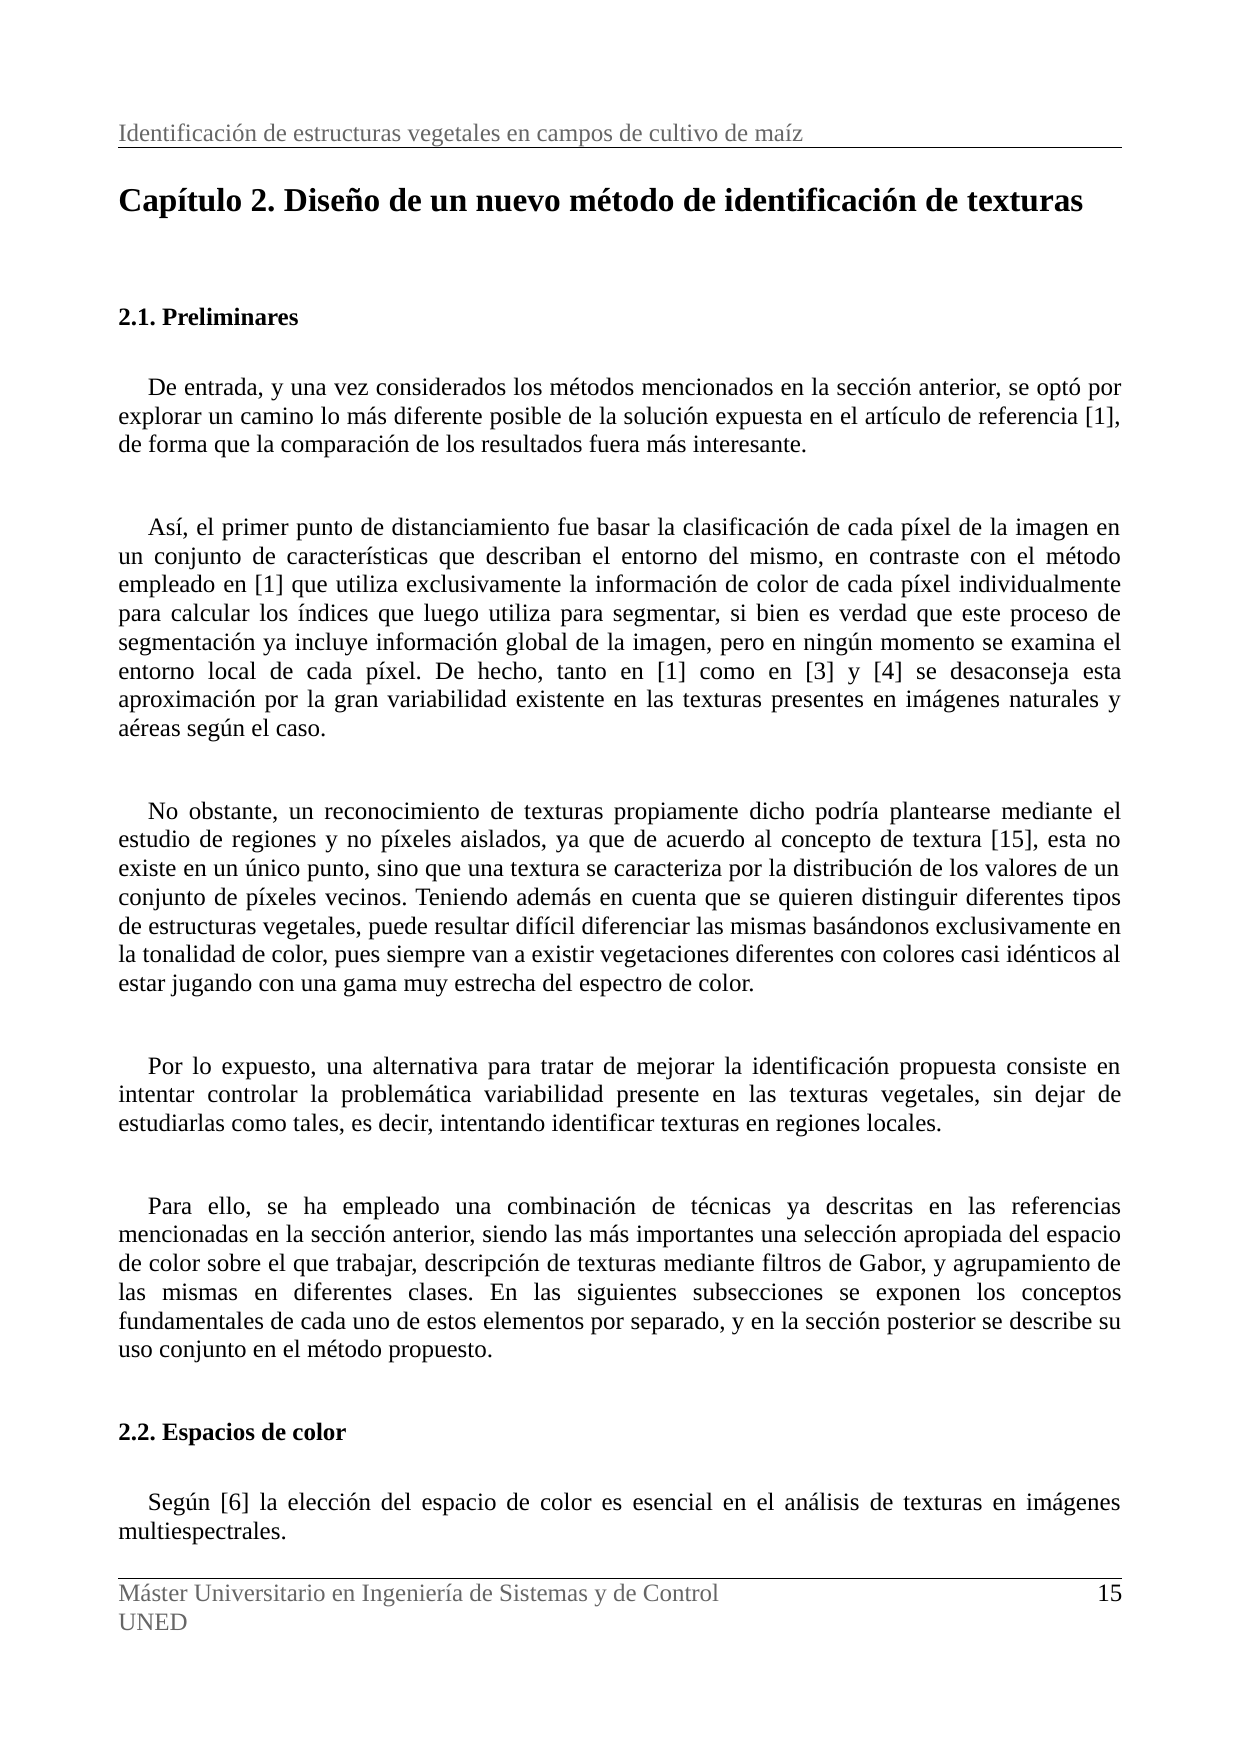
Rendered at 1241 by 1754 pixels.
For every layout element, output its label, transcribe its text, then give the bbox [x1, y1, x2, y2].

text Por lo expuesto, una alternativa para tratar de mejorar la identificación propuesta consiste en intentar controlar la problemática variabilidad presente en las texturas vegetales, sin dejar de estudiarlas como tales, es decir, intentando identificar texturas en regiones locales. [118, 1051, 1122, 1137]
subtitle 2.2. Espacios de color [118, 1417, 1122, 1446]
text De entrada, y una vez considerados los métodos mencionados en la sección anterior, se optó por explorar un camino lo más diferente posible de la solución expuesta en el artículo de referencia [1], de forma que la comparación de los resultados fuera más interesante. [118, 372, 1122, 458]
text No obstante, un reconocimiento de texturas propiamente dicho podría plantearse mediante el estudio de regiones y no píxeles aislados, ya que de acuerdo al concepto de textura [15], esta no existe en un único punto, sino que una textura se caracteriza por la distribución de los valores de un conjunto de píxeles vecinos. Teniendo además en cuenta que se quieren distinguir diferentes tipos de estructuras vegetales, puede resultar difícil diferenciar las mismas basándonos exclusivamente en la tonalidad de color, pues siempre van a existir vegetaciones diferentes con colores casi idénticos al estar jugando con una gama muy estrecha del espectro de color. [118, 796, 1122, 997]
subtitle 2.1. Preliminares [118, 302, 1122, 331]
text Según [6] la elección del espacio de color es esencial en el análisis de texturas en imágenes multiespectrales. [118, 1487, 1122, 1544]
text Para ello, se ha empleado una combinación de técnicas ya descritas en las referencias mencionadas en la sección anterior, siendo las más importantes una selección apropiada del espacio de color sobre el que trabajar, descripción de texturas mediante filtros de Gabor, y agrupamiento de las mismas en diferentes clases. En las siguientes subsecciones se exponen los conceptos fundamentales de cada uno de estos elementos por separado, y en la sección posterior se describe su uso conjunto en el método propuesto. [118, 1191, 1122, 1363]
text Así, el primer punto de distanciamiento fue basar la clasificación de cada píxel de la imagen en un conjunto de características que describan el entorno del mismo, en contraste con el método empleado en [1] que utiliza exclusivamente la información de color de cada píxel individualmente para calcular los índices que luego utiliza para segmentar, si bien es verdad que este proceso de segmentación ya incluye información global de la imagen, pero en ningún momento se examina el entorno local de cada píxel. De hecho, tanto en [1] como en [3] y [4] se desaconseja esta aproximación por la gran variabilidad existente en las texturas presentes en imágenes naturales y aéreas según el caso. [118, 512, 1122, 742]
subtitle Capítulo 2. Diseño de un nuevo método de identificación de texturas [118, 176, 1122, 219]
